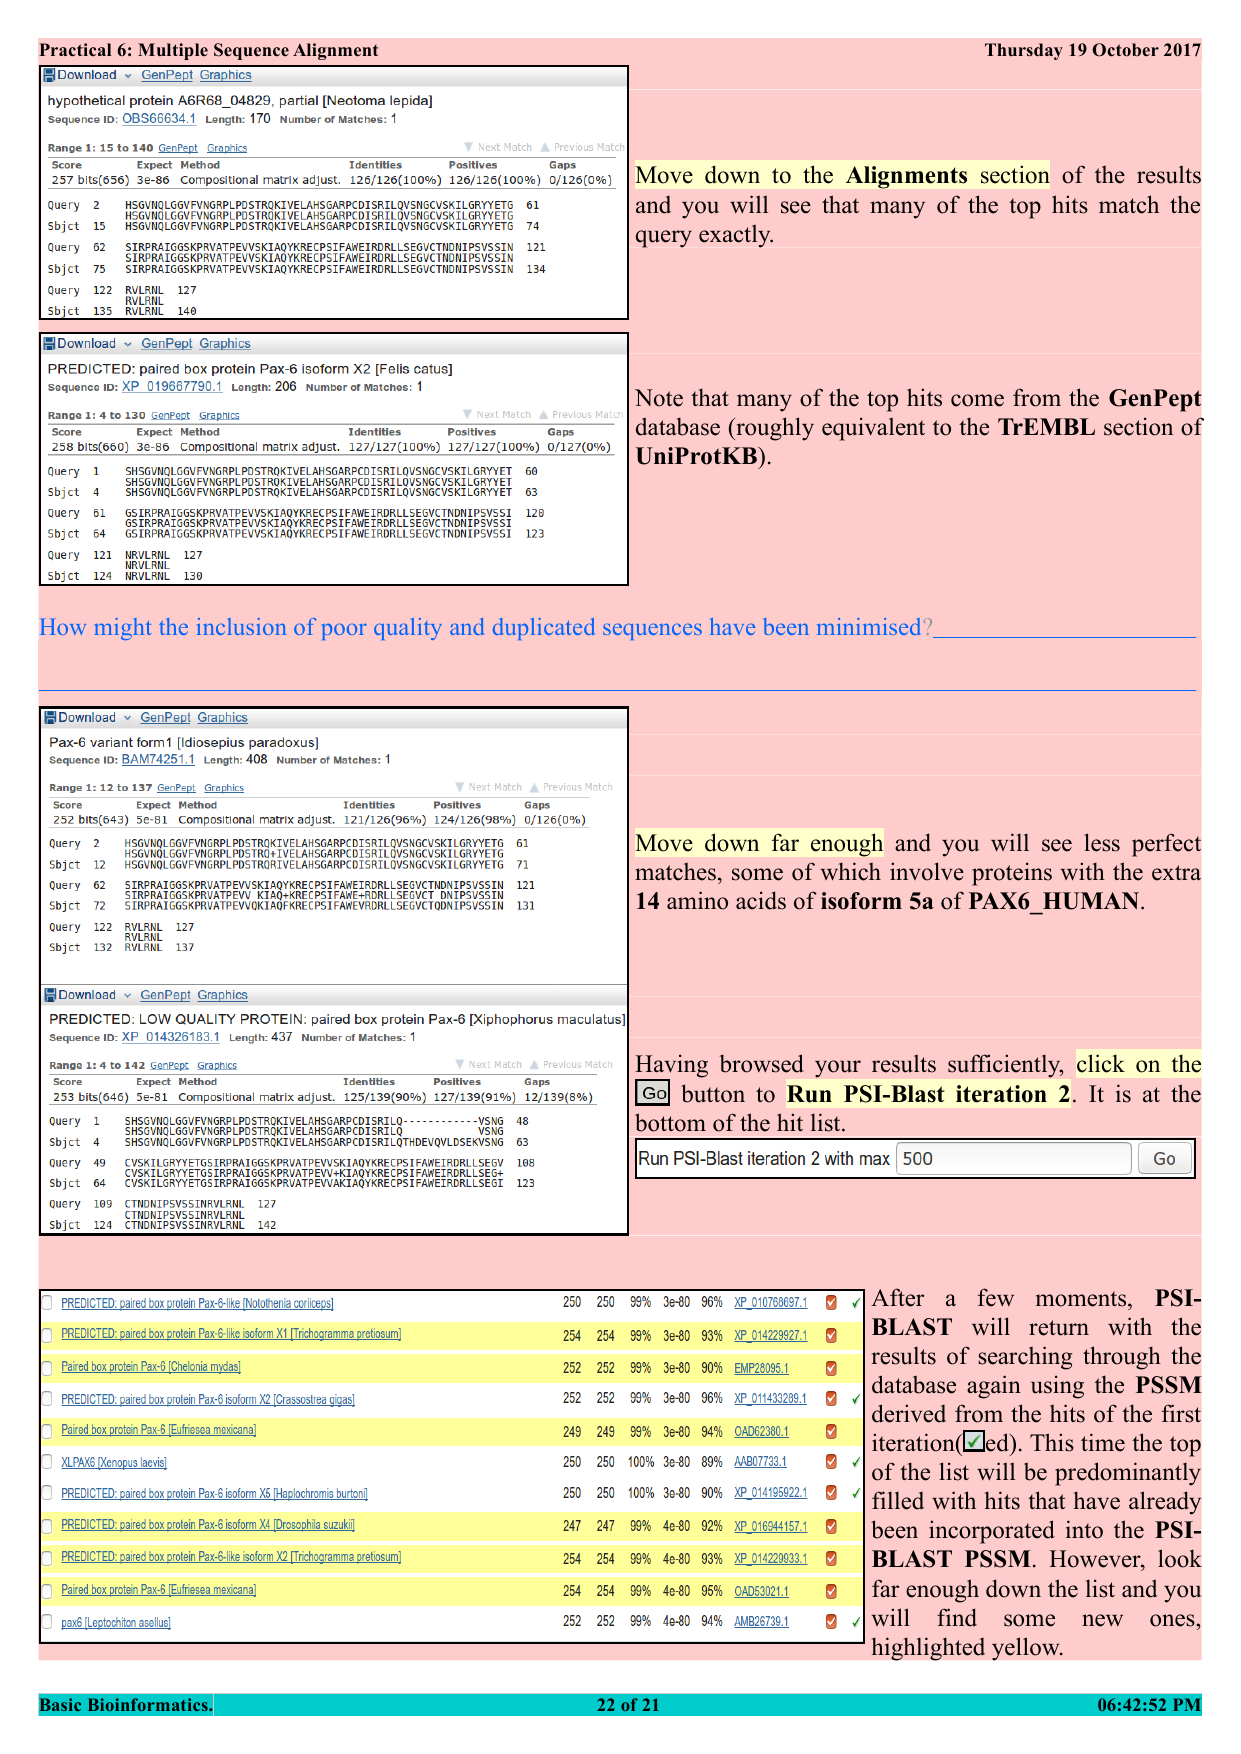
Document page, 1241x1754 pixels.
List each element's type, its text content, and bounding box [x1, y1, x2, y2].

picture [637, 1081, 668, 1103]
text Note that many of the top hits come from the GenPept database (roughly equivalent to the TrEMBL section of UniProtKB). [629, 383, 1202, 470]
text Having browsed your results sufficiently, click on the button to Run PSI-Blast iteration 2. It is at the bottom of the hit list. [629, 1049, 1202, 1137]
text Move down to the Alignments section of the results and you will see that many of the top hits match the query exactly. [629, 160, 1202, 248]
text Move down far enough and you will see less perfect matches, some of which involve proteins with the extra 14 amino acids of isoform 5a of PAX6_HUMAN. [629, 828, 1202, 915]
picture [41, 1291, 863, 1642]
picture [41, 67, 627, 318]
picture [965, 1432, 983, 1449]
text How might the inclusion of poor quality and duplicated sequences have been minimised? [38, 612, 1202, 641]
picture [637, 1140, 1194, 1177]
text After a few moments, PSI-BLAST will return with the results of searching through the database again using the PSSM derived from the hits of the first iteration(ed). This time the top of the list will be predominantly filled with hits that have already been incorporated into the PSI-BLAST PSSM. However, look far enough down the list and you will find some new ones, highlighted yellow. [38, 1283, 1202, 1661]
picture [41, 334, 627, 584]
picture [41, 709, 627, 1233]
